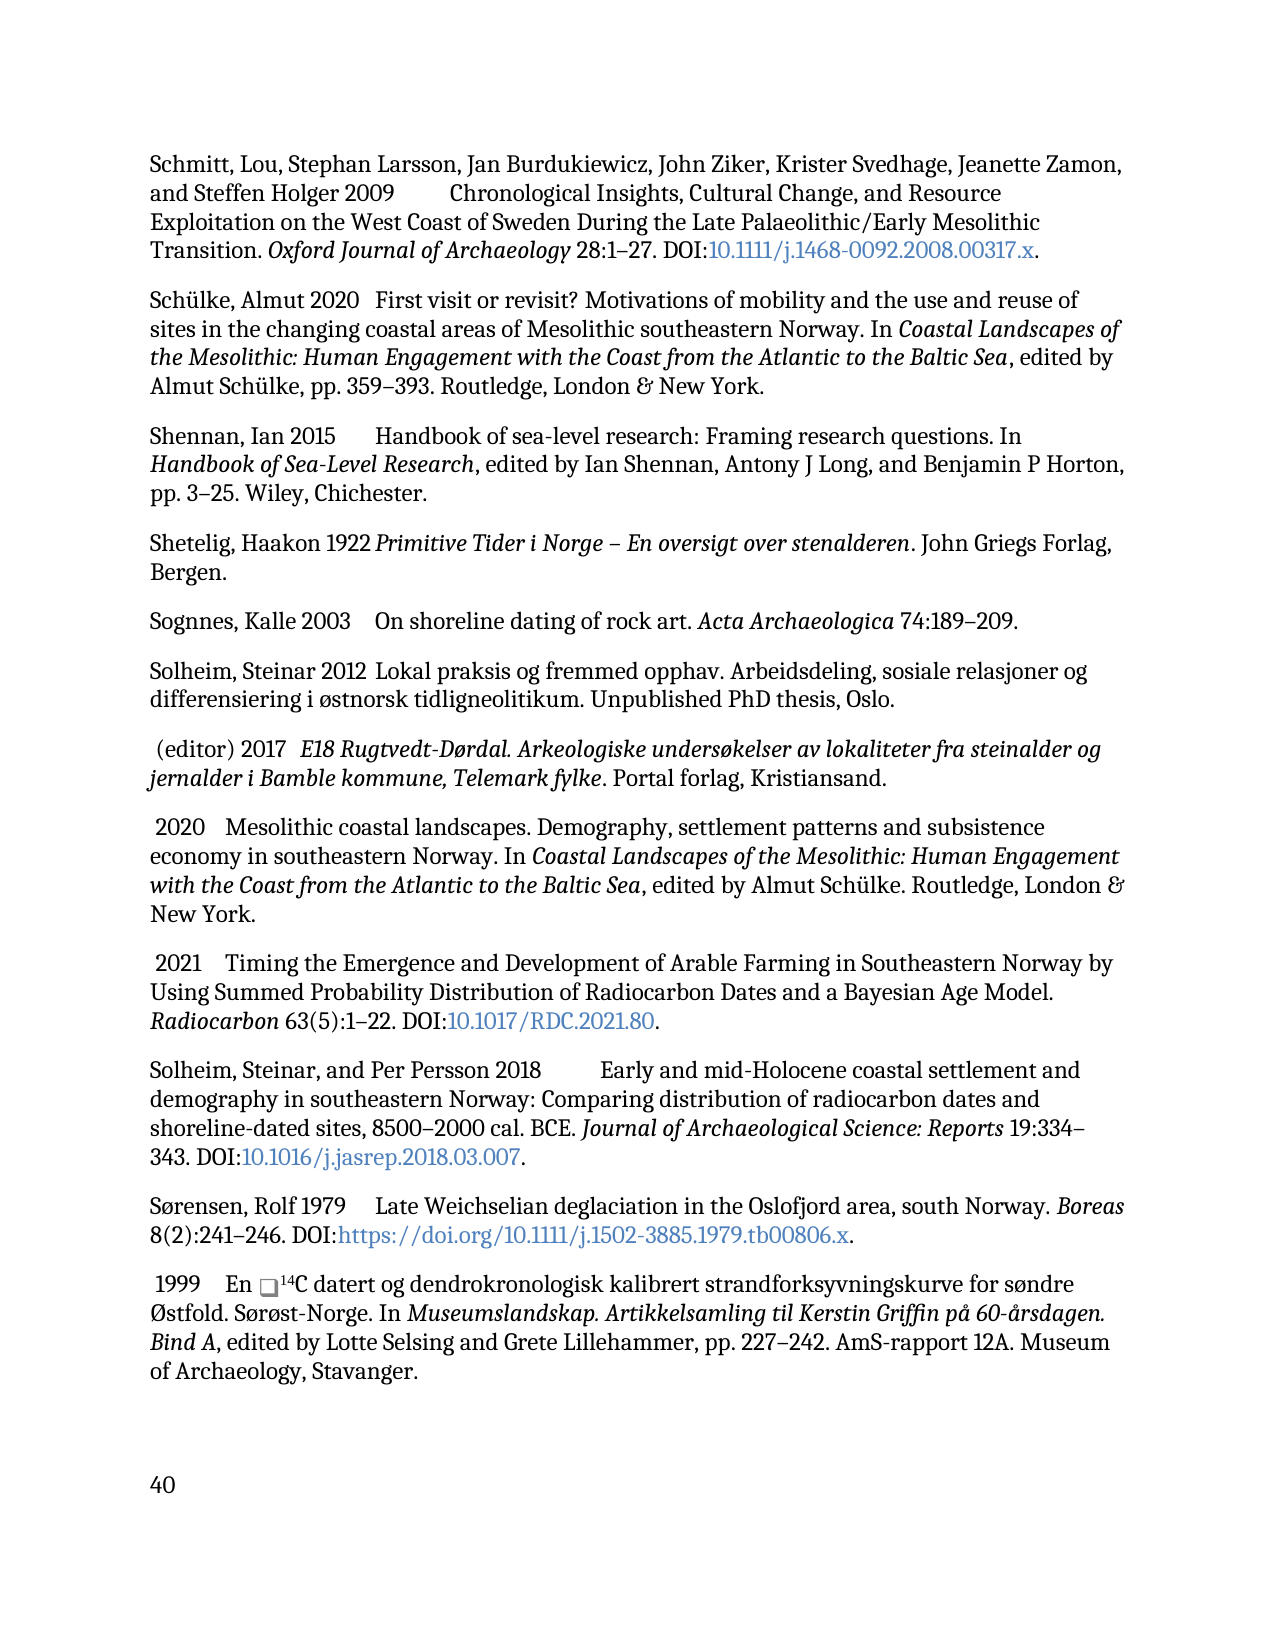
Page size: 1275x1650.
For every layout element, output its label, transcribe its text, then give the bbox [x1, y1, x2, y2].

text Schülke, Almut 2020 First visit or revisit? Motivations of mobility and the use and reuse of sites in the changing coastal areas of Mesolithic southeastern Norway. In Coastal Landscapes of the Mesolithic: Human Engagement with the Coast from the Atlantic to the Baltic Sea, edited by Almut Schülke, pp. 359–393. Routledge, London & New York. [150, 286, 1125, 401]
text 2020 Mesolithic coastal landscapes. Demography, settlement patterns and subsistence economy in southeastern Norway. In Coastal Landscapes of the Mesolithic: Human Engagement with the Coast from the Atlantic to the Baltic Sea, edited by Almut Schülke. Routledge, London & New York. [150, 813, 1125, 928]
text 2021 Timing the Emergence and Development of Arable Farming in Southeastern Norway by Using Summed Probability Distribution of Radiocarbon Dates and a Bayesian Age Model. Radiocarbon 63(5):1–22. DOI:10.1017/RDC.2021.80. [150, 949, 1125, 1035]
text Sørensen, Rolf 1979 Late Weichselian deglaciation in the Oslofjord area, south Norway. Boreas 8(2):241–246. DOI:https://doi.org/10.1111/j.1502-3885.1979.tb00806.x. [150, 1192, 1125, 1249]
text Solheim, Steinar, and Per Persson 2018 Early and mid-Holocene coastal settlement and demography in southeastern Norway: Comparing distribution of radiocarbon dates and shoreline-dated sites, 8500–2000 cal. BCE. Journal of Archaeological Science: Reports 19:334–343. DOI:10.1016/j.jasrep.2018.03.007. [150, 1056, 1125, 1171]
text Schmitt, Lou, Stephan Larsson, Jan Burdukiewicz, John Ziker, Krister Svedhage, Jeanette Zamon, and Steffen Holger 2009 Chronological Insights, Cultural Change, and Resource Exploitation on the West Coast of Sweden During the Late Palaeolithic/Early Mesolithic Transition. Oxford Journal of Archaeology 28:1–27. DOI:10.1111/j.1468-0092.2008.00317.x. [150, 150, 1125, 265]
text (editor) 2017 E18 Rugtvedt-Dørdal. Arkeologiske undersøkelser av lokaliteter fra steinalder og jernalder i Bamble kommune, Telemark fylke. Portal forlag, Kristiansand. [150, 735, 1125, 792]
text Sognnes, Kalle 2003 On shoreline dating of rock art. Acta Archaeologica 74:189–209. [150, 607, 1125, 636]
text Shennan, Ian 2015 Handbook of sea-level research: Framing research questions. In Handbook of Sea-Level Research, edited by Ian Shennan, Antony J Long, and Benjamin P Horton, pp. 3–25. Wiley, Chichester. [150, 422, 1125, 508]
text 1999 En C datert og dendrokronologisk kalibrert strandforksyvningskurve for søndre Østfold. Sørøst-Norge. In Museumslandskap. Artikkelsamling til Kerstin Griffin på 60-årsdagen. Bind A, edited by Lotte Selsing and Grete Lillehammer, pp. 227–242. AmS-rapport 12A. Museum of Archaeology, Stavanger. [150, 1270, 1125, 1385]
text Shetelig, Haakon 1922 Primitive Tider i Norge – En oversigt over stenalderen. John Griegs Forlag, Bergen. [150, 529, 1125, 586]
text Solheim, Steinar 2012 Lokal praksis og fremmed opphav. Arbeidsdeling, sosiale relasjoner og differensiering i østnorsk tidligneolitikum. Unpublished PhD thesis, Oslo. [150, 657, 1125, 714]
